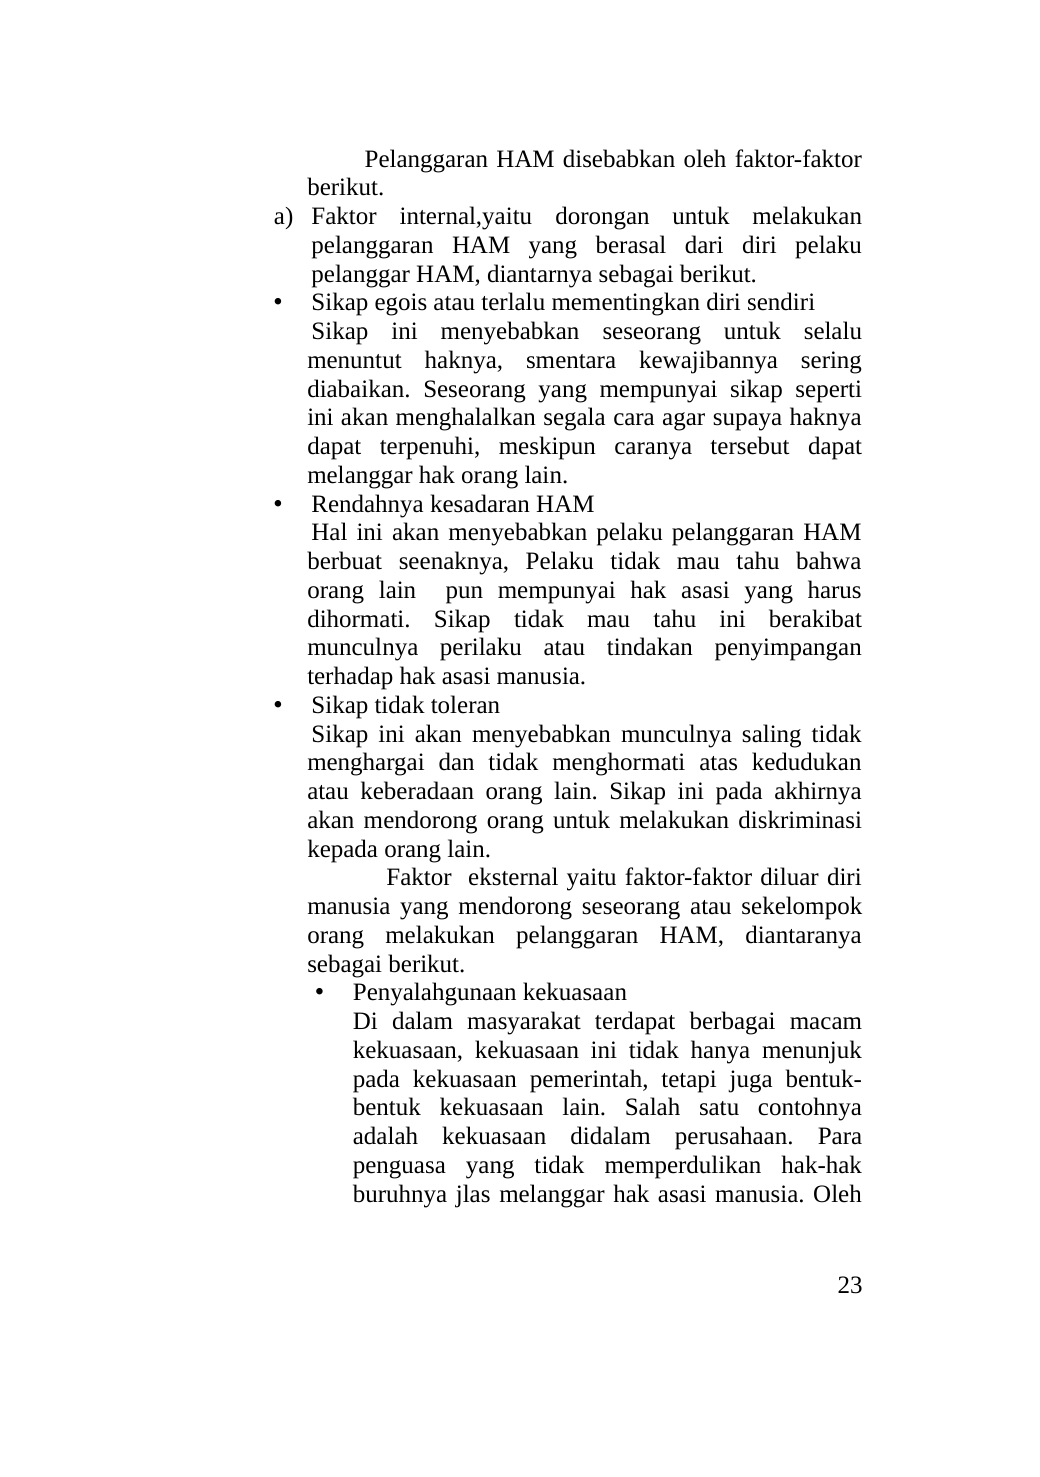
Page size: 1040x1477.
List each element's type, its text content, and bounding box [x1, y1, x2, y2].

list Penyalahgunaan kekuasaan [315, 977, 862, 1006]
text Hal ini akan menyebabkan pelaku pelanggaran HAM berbuat seenaknya, Pelaku tidak mau tahu bahwa orang lain pun mempunyai hak asasi yang harus dihormati. Sikap tidak mau tahu ini berakibat munculnya perilaku atau tindakan penyimpangan terhadap hak asasi manusia. [307, 517, 862, 690]
text Pelanggaran HAM disebabkan oleh faktor-faktor berikut. [307, 144, 862, 201]
list Faktor internal,yaitu dorongan untuk melakukan pelanggaran HAM yang berasal dari diri pelaku pelanggar HAM, diantarnya sebagai berikut. [274, 201, 862, 287]
text Sikap ini menyebabkan seseorang untuk selalu menuntut haknya, smentara kewajibannya sering diabaikan. Seseorang yang mempunyai sikap seperti ini akan menghalalkan segala cara agar supaya haknya dapat terpenuhi, meskipun caranya tersebut dapat melanggar hak orang lain. [307, 316, 862, 489]
list Di dalam masyarakat terdapat berbagai macam kekuasaan, kekuasaan ini tidak hanya menunjuk pada kekuasaan pemerintah, tetapi juga bentuk-bentuk kekuasaan lain. Salah satu contohnya adalah kekuasaan didalam perusahaan. Para penguasa yang tidak memperdulikan hak-hak buruhnya jlas melanggar hak asasi manusia. Oleh [315, 1006, 862, 1207]
list Sikap egois atau terlalu mementingkan diri sendiri [274, 287, 862, 316]
list Rendahnya kesadaran HAM [274, 489, 862, 517]
text Sikap ini akan menyebabkan munculnya saling tidak menghargai dan tidak menghormati atas kedudukan atau keberadaan orang lain. Sikap ini pada akhirnya akan mendorong orang untuk melakukan diskriminasi kepada orang lain. [307, 719, 862, 862]
list Sikap tidak toleran [274, 690, 862, 719]
text Faktor eksternal yaitu faktor-faktor diluar diri manusia yang mendorong seseorang atau sekelompok orang melakukan pelanggaran HAM, diantaranya sebagai berikut. [307, 862, 862, 977]
